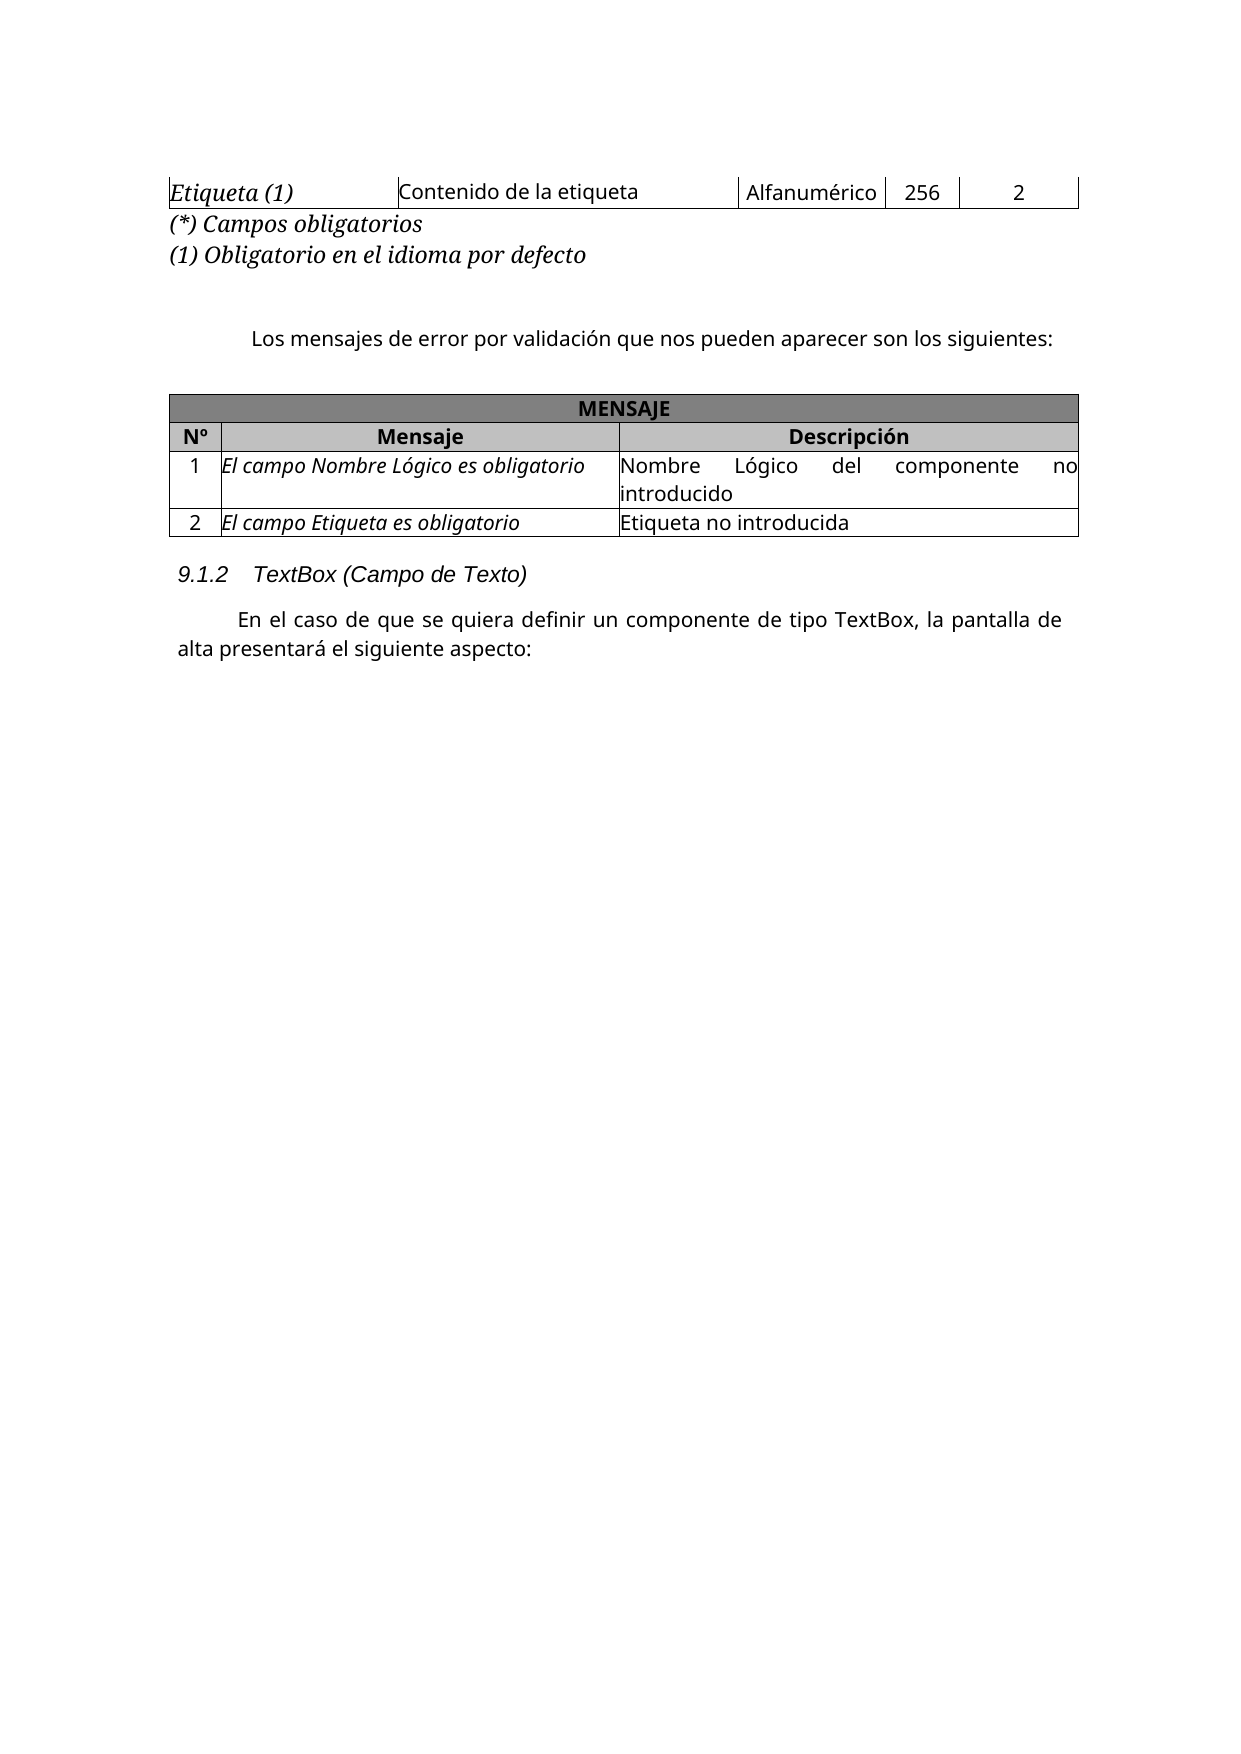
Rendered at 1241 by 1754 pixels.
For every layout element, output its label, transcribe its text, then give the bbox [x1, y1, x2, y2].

subtitle TextBox (Campo de Texto) [177, 561, 1063, 587]
table_cell Etiqueta no introducida [620, 509, 1078, 536]
table_cell Etiqueta (1) [170, 177, 398, 208]
table_cell Contenido de la etiqueta [399, 177, 738, 208]
table_cell 1 [170, 452, 221, 508]
table_cell 2 [960, 177, 1078, 208]
table_cell Descripción [620, 423, 1078, 451]
table_cell 256 [886, 177, 959, 208]
table_cell El campo Etiqueta es obligatorio [222, 509, 619, 536]
table_cell Mensaje [222, 423, 619, 451]
table_cell Nº [170, 423, 221, 451]
table_cell Alfanumérico [739, 177, 885, 208]
table_cell (*) Campos obligatorios [169, 209, 1078, 239]
table_cell El campo Nombre Lógico es obligatorio [222, 452, 619, 508]
table_cell Nombre Lógico del componente no introducido [620, 452, 1078, 508]
table_cell (1) Obligatorio en el idioma por defecto [169, 240, 1078, 271]
table_cell 2 [170, 509, 221, 536]
text Los mensajes de error por validación que nos pueden aparecer son los siguientes: [177, 324, 1063, 353]
table_header MENSAJE [170, 395, 1078, 422]
text En el caso de que se quiera definir un componente de tipo TextBox, la pantalla de alta presentará el siguiente aspecto: [177, 606, 1063, 662]
